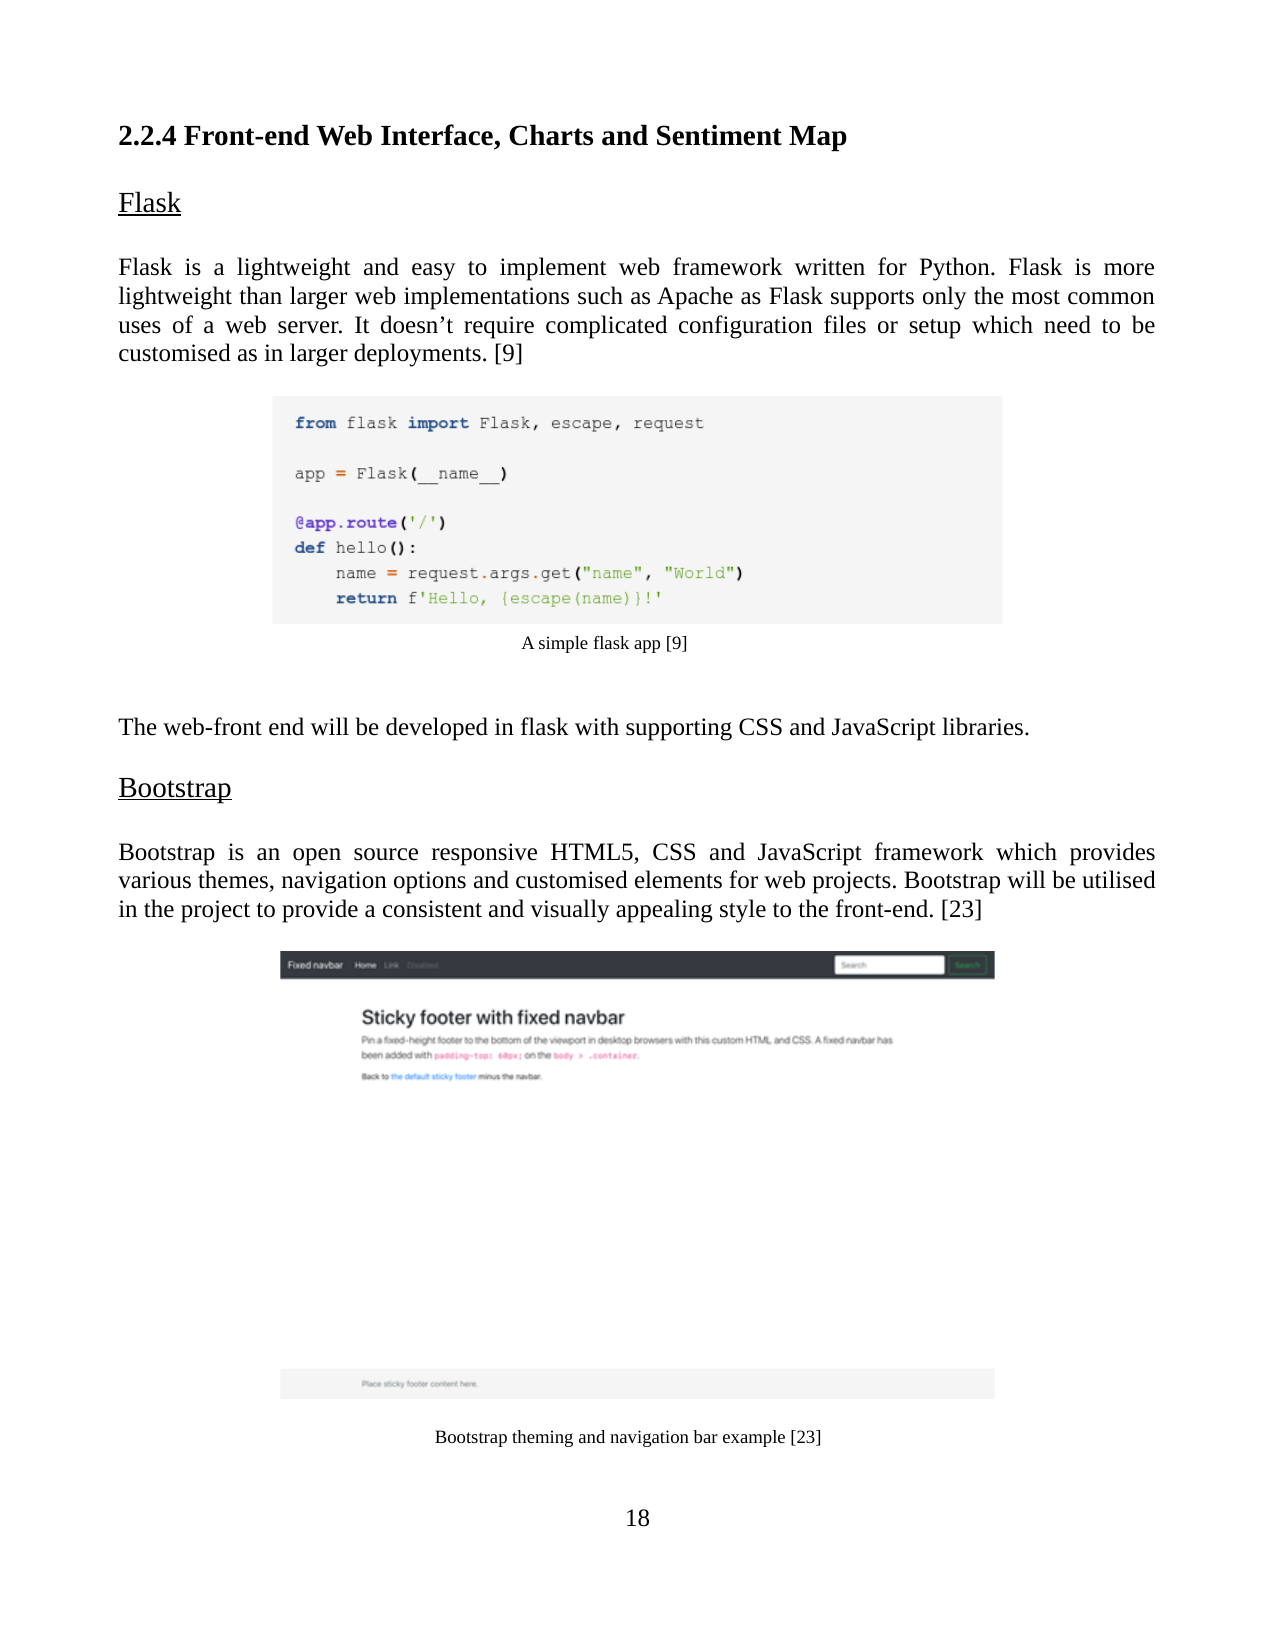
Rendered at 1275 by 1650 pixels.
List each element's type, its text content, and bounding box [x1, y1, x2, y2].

picture [280, 951, 995, 1399]
text A simple flask app [9] [118, 626, 1157, 655]
text 2.2.4 Front-end Web Interface, Charts and Sentiment Map [118, 118, 1157, 152]
text Bootstrap theming and navigation bar example [23] [118, 1417, 1157, 1450]
text Flask [118, 185, 1157, 219]
text The web-front end will be developed in flask with supporting CSS and JavaScript libraries. [118, 712, 1157, 741]
picture [272, 396, 1003, 624]
text Bootstrap is an open source responsive HTML5, CSS and JavaScript framework which provides various themes, navigation options and customised elements for web projects. Bootstrap will be utilised in the project to provide a consistent and visually appealing style to the front-end. [23] [118, 837, 1157, 923]
text Flask is a lightweight and easy to implement web framework written for Python. Flask is more lightweight than larger web implementations such as Apache as Flask supports only the most common uses of a web server. It doesn’t require complicated configuration files or setup which need to be customised as in larger deployments. [9] [118, 252, 1157, 367]
text Bootstrap [118, 770, 1157, 803]
